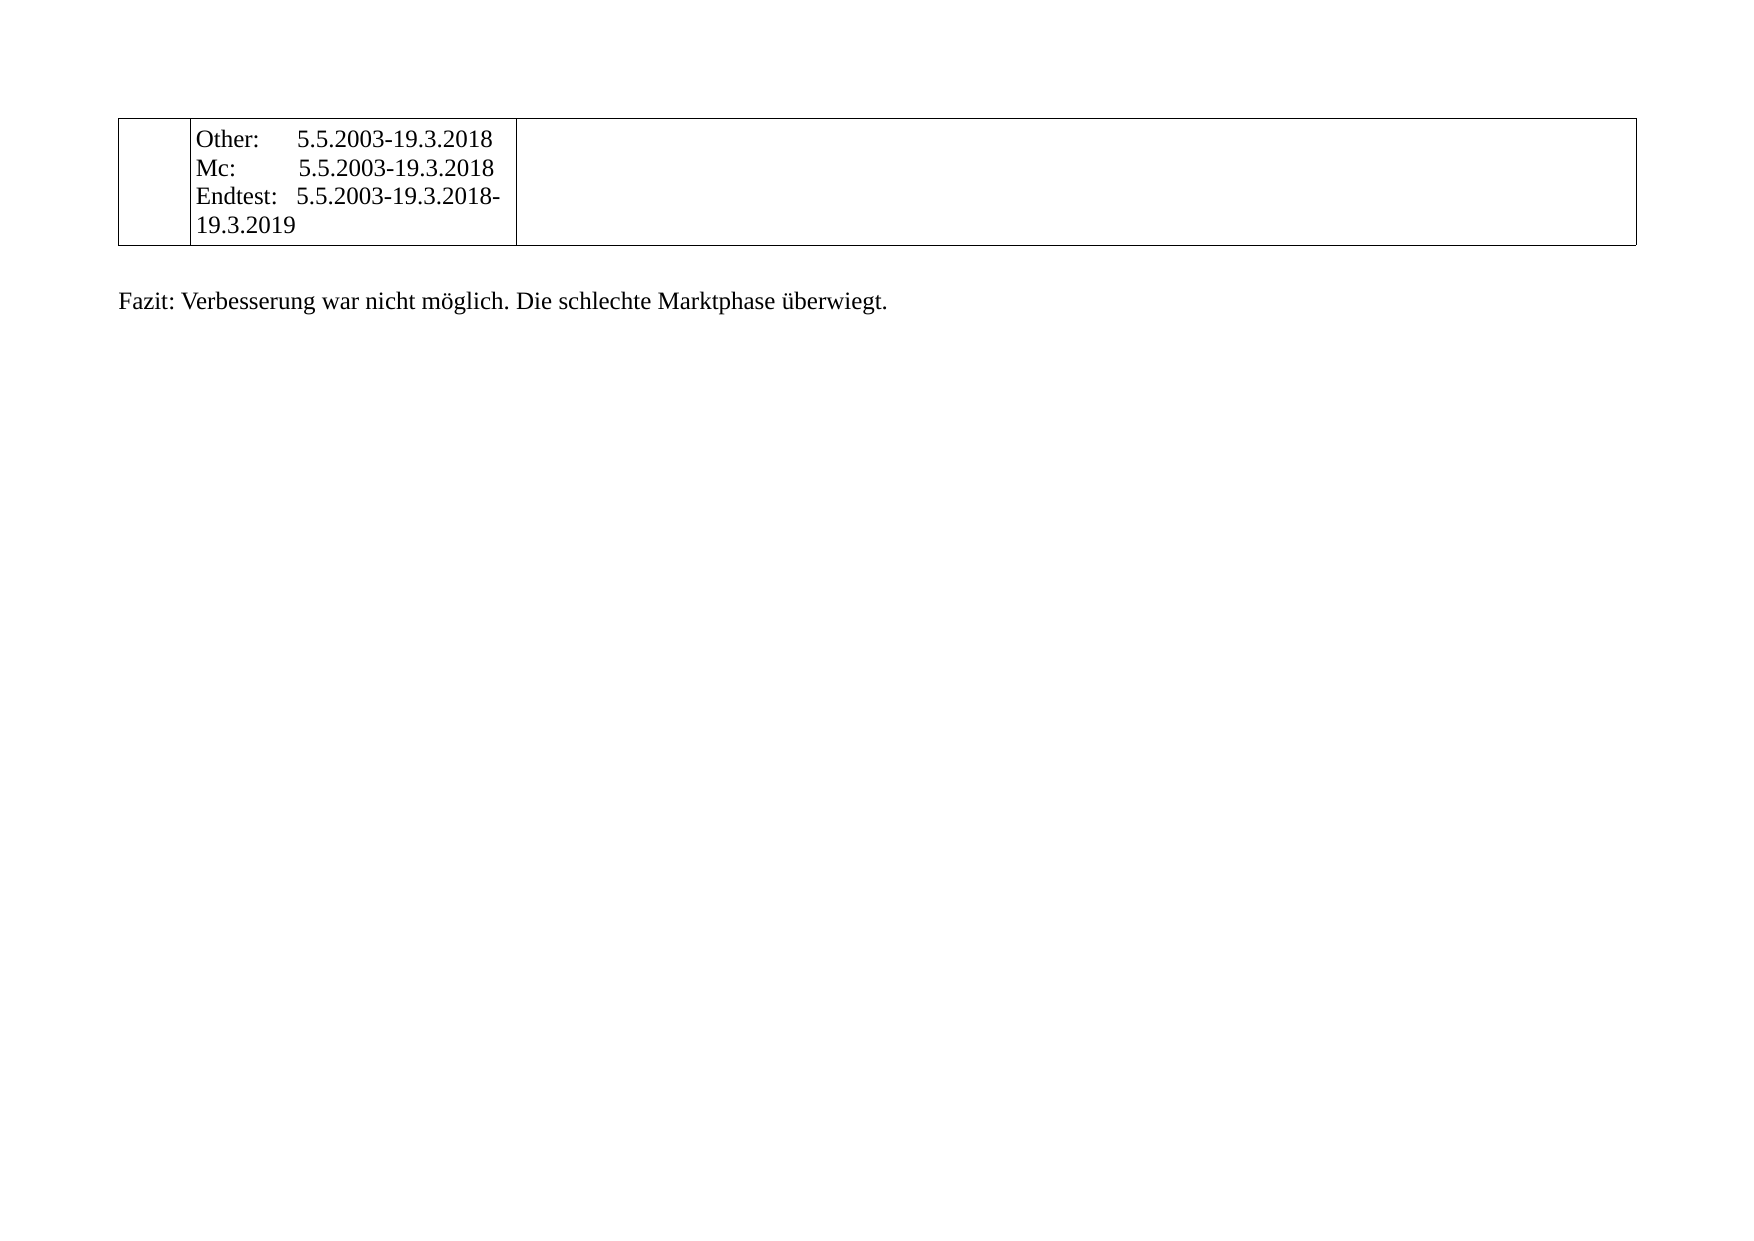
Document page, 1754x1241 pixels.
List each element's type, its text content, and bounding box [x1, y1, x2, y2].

table_cell [119, 119, 190, 245]
table_cell Other: 5.5.2003-19.3.2018 Mc: 5.5.2003-19.3.2018 Endtest: 5.5.2003-19.3.2018-19.3.2019 [191, 119, 516, 245]
text Fazit: Verbesserung war nicht möglich. Die schlechte Marktphase überwiegt. [118, 286, 1636, 315]
table_cell [517, 119, 1636, 245]
